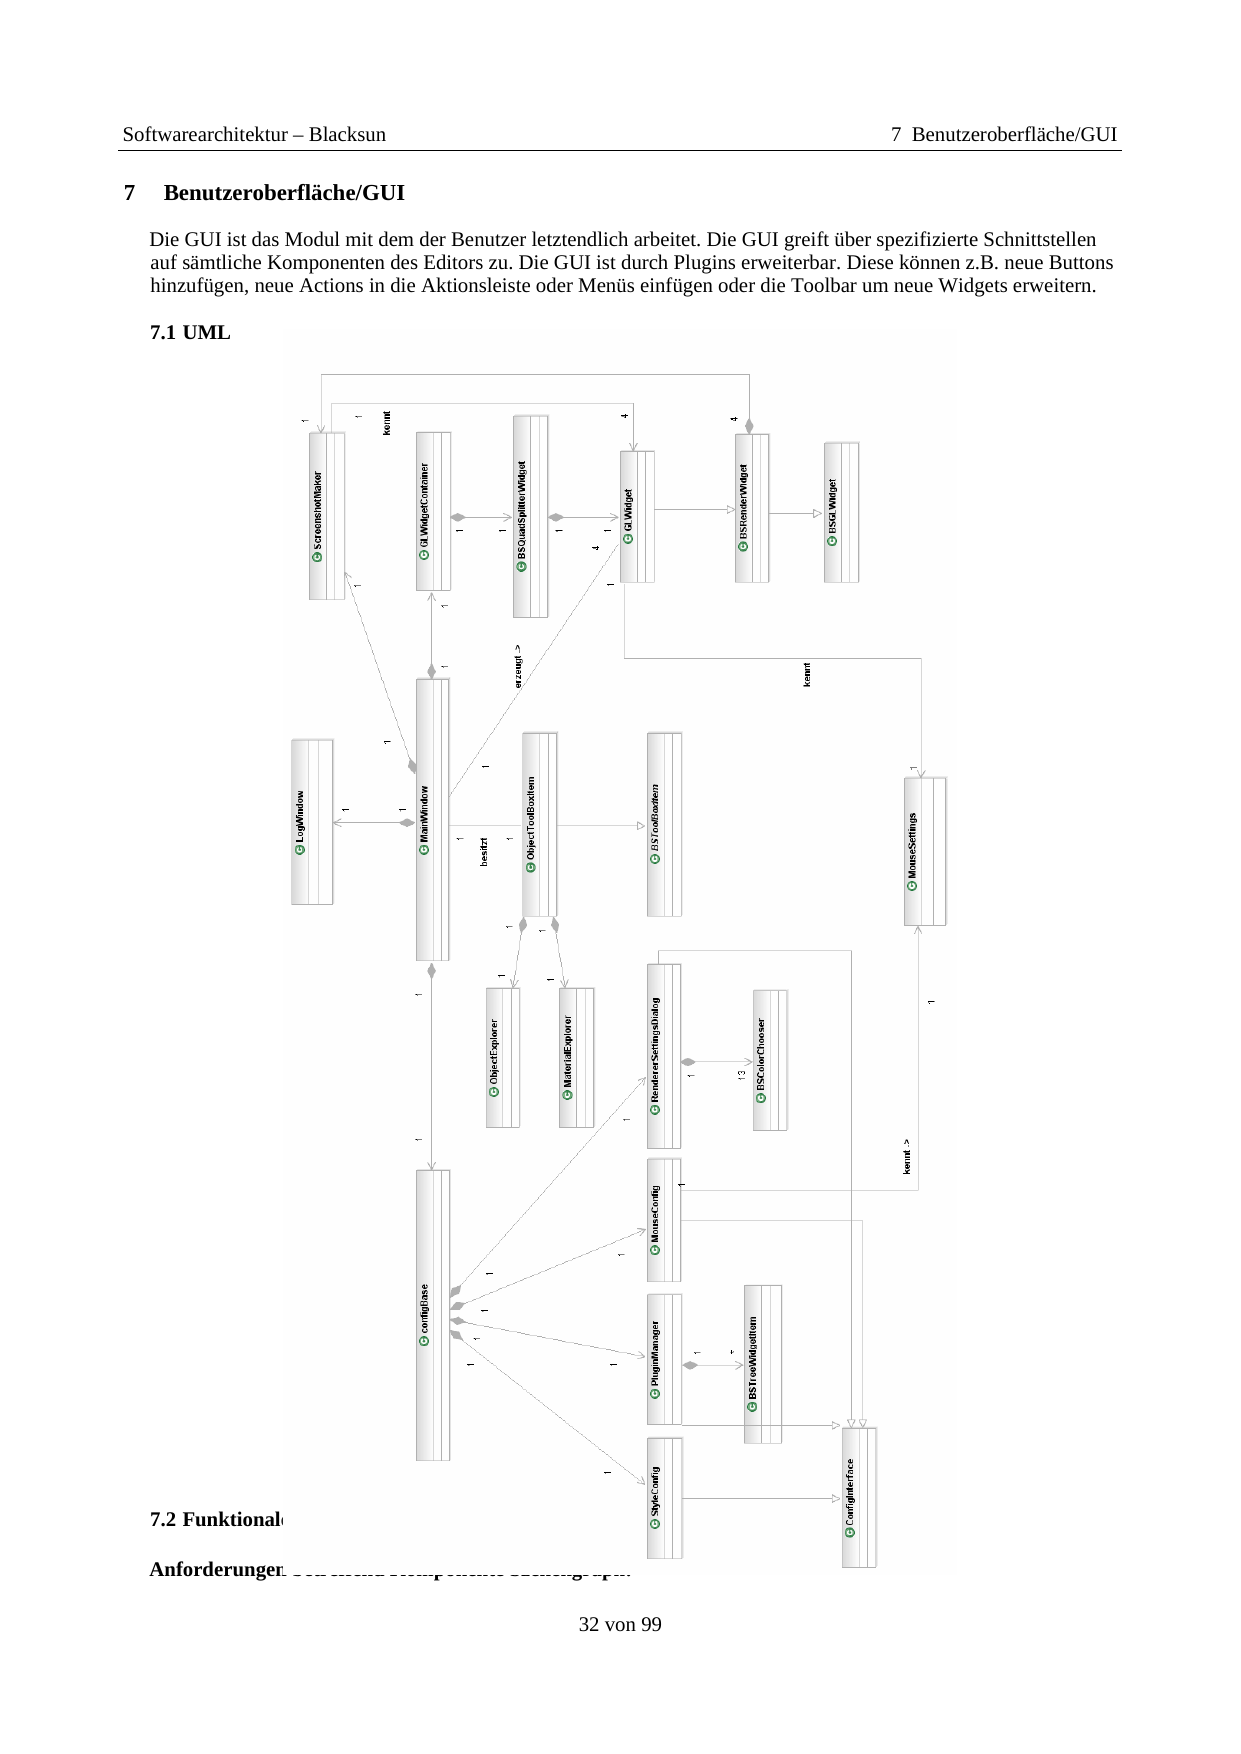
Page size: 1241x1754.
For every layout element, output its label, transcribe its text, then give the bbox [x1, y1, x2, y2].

subtitle UML [145, 321, 1122, 344]
subtitle Funktionale und nicht funktionale Anforderungen [958, 1507, 1122, 1531]
text Die GUI ist das Modul mit dem der Benutzer letztendlich arbeitet. Die GUI greift über spezifizierte Schnittstellen auf sämtliche Komponenten des Editors zu. Die GUI ist durch Plugins erweiterbar. Diese können z.B. neue Buttons hinzufügen, neue Actions in die Aktionsleiste oder Menüs einfügen oder die Toolbar um neue Widgets erweitern. [149, 228, 1122, 297]
text Anforderungen betreffend Komponente Szenengraph: [118, 1554, 574, 1581]
picture [282, 329, 958, 1575]
subtitle Funktionale und nicht funktionale Anforderungen [145, 1507, 282, 1531]
text Anforderungen betreffend Komponente Szenengraph: [577, 1554, 1122, 1581]
subtitle Benutzeroberfläche/GUI [118, 179, 1122, 205]
